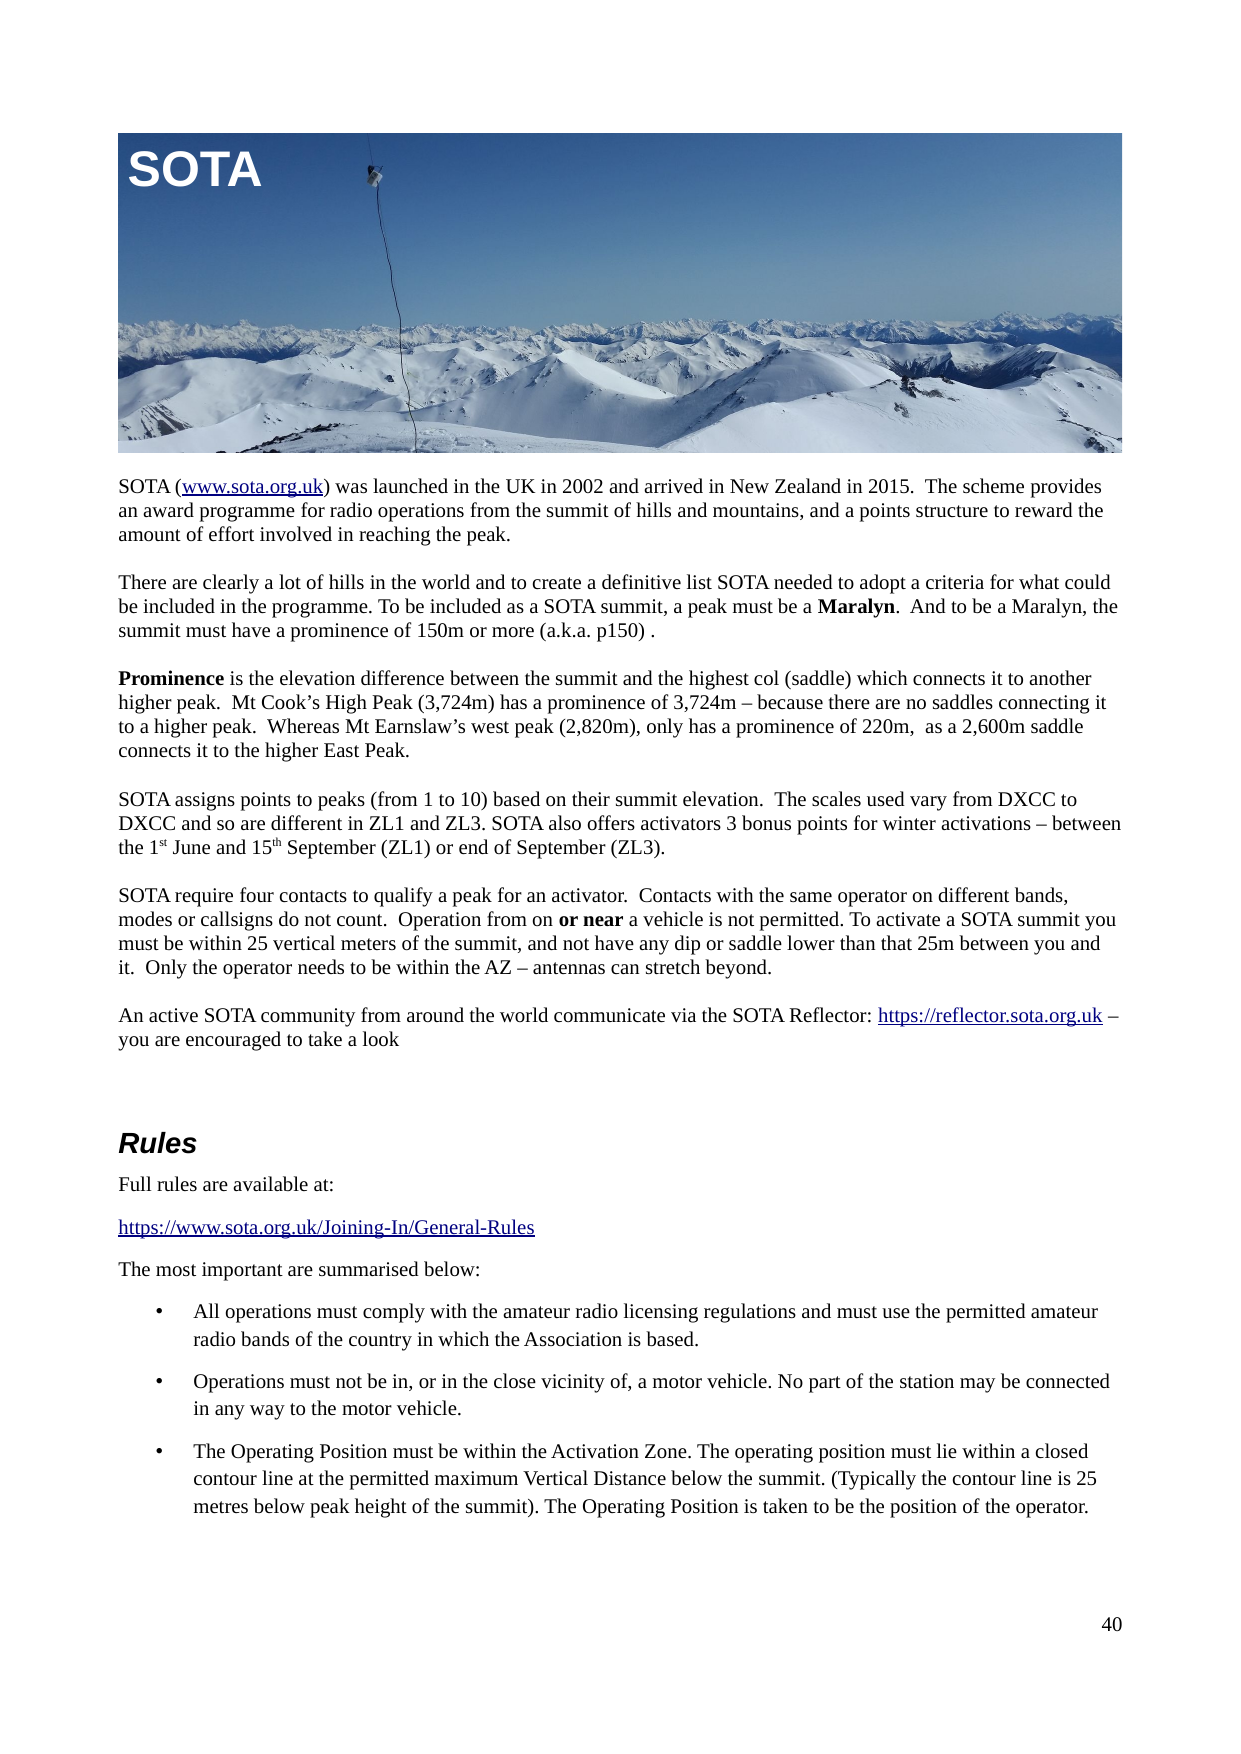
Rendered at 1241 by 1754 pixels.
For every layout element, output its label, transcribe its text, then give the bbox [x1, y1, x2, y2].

text SOTA require four contacts to qualify a peak for an activator. Contacts with the same operator on different bands, modes or callsigns do not count. Operation from on or near a vehicle is not permitted. To activate a SOTA summit you must be within 25 vertical meters of the summit, and not have any dip or saddle lower than that 25m between you and it. Only the operator needs to be within the AZ – antennas can stretch beyond. [118, 883, 1122, 979]
text Prominence is the elevation difference between the summit and the highest col (saddle) which connects it to another higher peak. Mt Cook’s High Peak (3,724m) has a prominence of 3,724m – because there are no saddles connecting it to a higher peak. Whereas Mt Earnslaw’s west peak (2,820m), only has a prominence of 220m, as a 2,600m saddle connects it to the higher East Peak. [118, 666, 1122, 762]
text SOTA (www.sota.org.uk) was launched in the UK in 2002 and arrived in New Zealand in 2015. The scheme provides an award programme for radio operations from the summit of hills and mountains, and a points structure to reward the amount of effort involved in reaching the peak. [118, 474, 1122, 546]
text An active SOTA community from around the world communicate via the SOTA Reflector: https://reflector.sota.org.uk – you are encouraged to take a look [118, 1003, 1122, 1051]
text https://www.sota.org.uk/Joining-In/General-Rules [118, 1214, 1122, 1239]
text Full rules are available at: [118, 1172, 1122, 1196]
list Operations must not be in, or in the close vicinity of, a motor vehicle. No part of the station may be connected in any way to the motor vehicle. [156, 1369, 1122, 1420]
text SOTA assigns points to peaks (from 1 to 10) based on their summit elevation. The scales used vary from DXCC to DXCC and so are different in ZL1 and ZL3. SOTA also offers activators 3 bonus points for winter activations – between the 1st June and 15th September (ZL1) or end of September (ZL3). [118, 786, 1122, 859]
picture [118, 133, 1123, 453]
list The Operating Position must be within the Activation Zone. The operating position must lie within a closed contour line at the permitted maximum Vertical Distance below the summit. (Typically the contour line is 25 metres below peak height of the summit). The Operating Position is taken to be the position of the operator. [156, 1438, 1122, 1518]
text There are clearly a lot of hills in the world and to create a definitive list SOTA needed to adopt a criteria for what could be included in the programme. To be included as a SOTA summit, a peak must be a Maralyn. And to be a Maralyn, the summit must have a prominence of 150m or more (a.k.a. p150) . [118, 570, 1122, 642]
text The most important are summarised below: [118, 1257, 1122, 1281]
list All operations must comply with the amateur radio licensing regulations and must use the permitted amateur radio bands of the country in which the Association is based. [156, 1299, 1122, 1351]
subtitle Rules [118, 1126, 1122, 1160]
